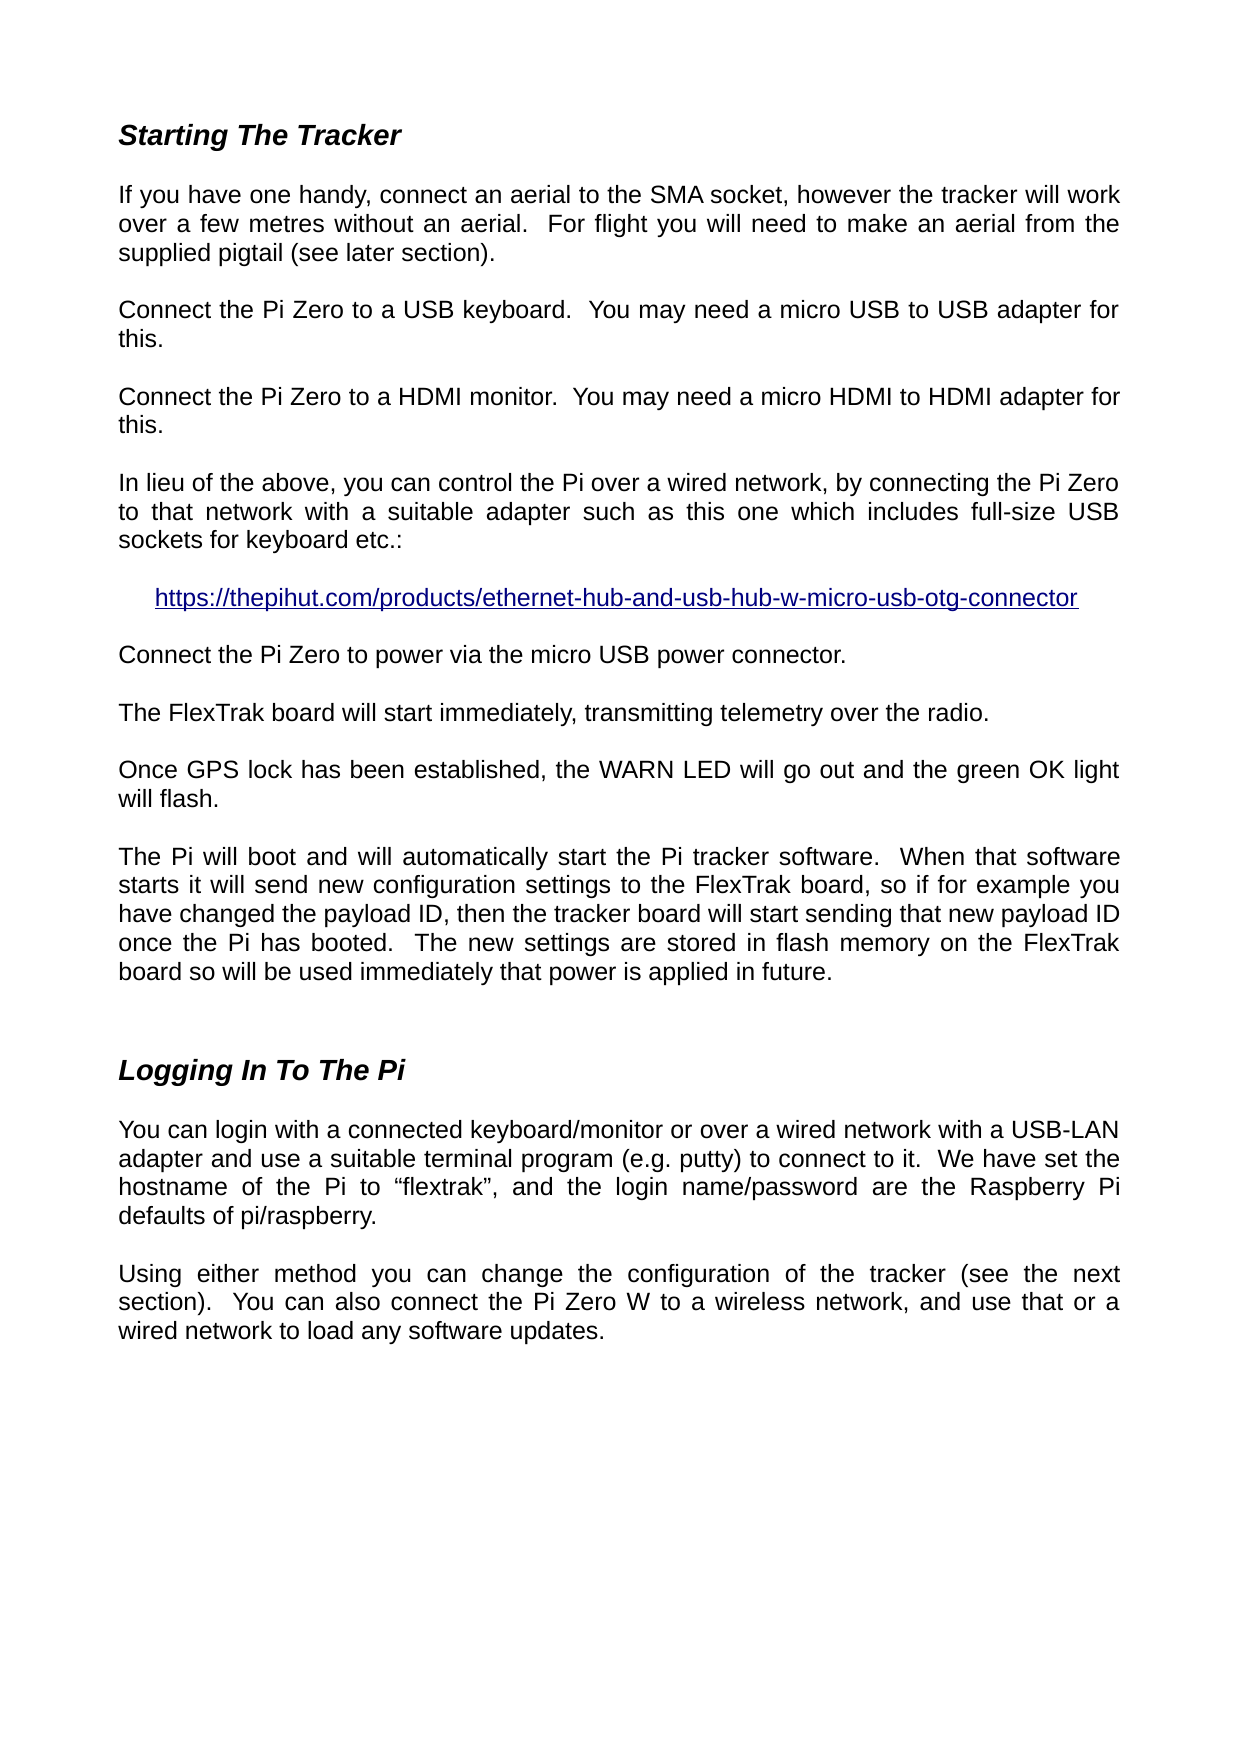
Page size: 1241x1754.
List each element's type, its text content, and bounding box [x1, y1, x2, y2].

text You can login with a connected keyboard/monitor or over a wired network with a USB-LAN adapter and use a suitable terminal program (e.g. putty) to connect to it. We have set the hostname of the Pi to “flextrak”, and the login name/password are the Raspberry Pi defaults of pi/raspberry. [118, 1115, 1122, 1230]
text If you have one handy, connect an aerial to the SMA socket, however the tracker will work over a few metres without an aerial. For flight you will need to make an aerial from the supplied pigtail (see later section). [118, 180, 1122, 267]
text The Pi will boot and will automatically start the Pi tracker software. When that software starts it will send new configuration settings to the FlexTrak board, so if for example you have changed the payload ID, then the tracker board will start sending that new payload ID once the Pi has booted. The new settings are stored in flash memory on the FlexTrak board so will be used immediately that power is applied in future. [118, 842, 1122, 985]
text Once GPS lock has been established, the WARN LED will go out and the green OK light will flash. [118, 755, 1122, 813]
text Connect the Pi Zero to a USB keyboard. You may need a micro USB to USB adapter for this. [118, 295, 1122, 353]
subtitle Starting The Tracker [118, 118, 1122, 152]
text Connect the Pi Zero to a HDMI monitor. You may need a micro HDMI to HDMI adapter for this. [118, 382, 1122, 439]
text The FlexTrak board will start immediately, transmitting telemetry over the radio. [118, 698, 1122, 727]
text https://thepihut.com/products/ethernet-hub-and-usb-hub-w-micro-usb-otg-connector [118, 583, 1122, 612]
text In lieu of the above, you can control the Pi over a wired network, by connecting the Pi Zero to that network with a suitable adapter such as this one which includes full-size USB sockets for keyboard etc.: [118, 468, 1122, 554]
text Connect the Pi Zero to power via the micro USB power connector. [118, 640, 1122, 669]
subtitle Logging In To The Pi [118, 1052, 1122, 1086]
text Using either method you can change the configuration of the tracker (see the next section). You can also connect the Pi Zero W to a wireless network, and use that or a wired network to load any software updates. [118, 1258, 1122, 1345]
